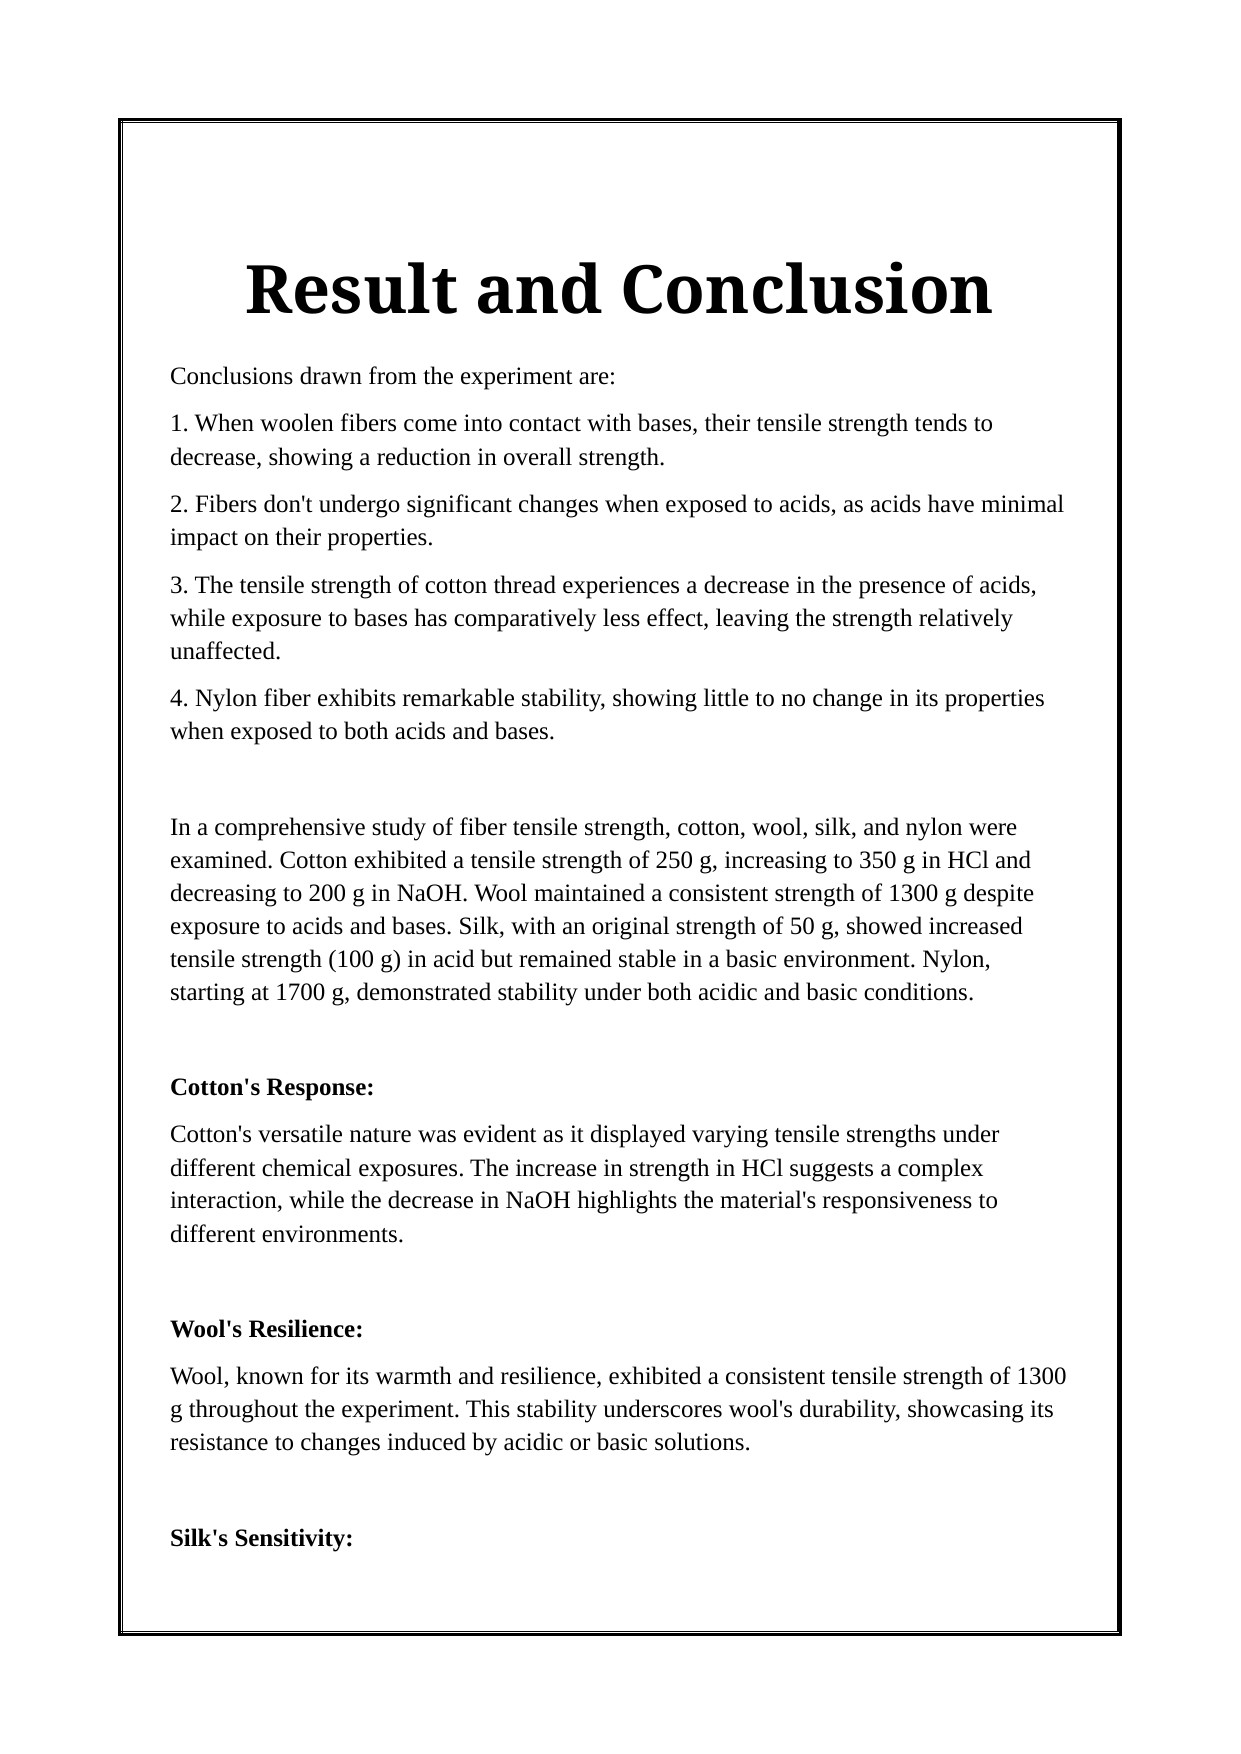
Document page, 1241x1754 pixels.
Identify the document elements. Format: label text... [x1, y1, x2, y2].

text Conclusions drawn from the experiment are: [170, 361, 1070, 390]
text In a comprehensive study of fiber tensile strength, cotton, wool, silk, and nylon were examined. Cotton exhibited a tensile strength of 250 g, increasing to 350 g in HCl and decreasing to 200 g in NaOH. Wool maintained a consistent strength of 1300 g despite exposure to acids and bases. Silk, with an original strength of 50 g, showed increased tensile strength (100 g) in acid but remained stable in a basic environment. Nylon, starting at 1700 g, demonstrated stability under both acidic and basic conditions. [170, 812, 1070, 1006]
text Wool, known for its warmth and resilience, exhibited a consistent tensile strength of 1300 g throughout the experiment. This stability underscores wool's durability, showcasing its resistance to changes induced by acidic or basic solutions. [170, 1361, 1070, 1456]
text Cotton's Response: [170, 1072, 1070, 1101]
text 1. When woolen fibers come into contact with bases, their tensile strength tends to decrease, showing a reduction in overall strength. [170, 408, 1070, 470]
text Silk's Sensitivity: [170, 1523, 1070, 1551]
text Wool's Resilience: [170, 1314, 1070, 1343]
text 2. Fibers don't undergo significant changes when exposed to acids, as acids have minimal impact on their properties. [170, 489, 1070, 551]
text Result and Conclusion [170, 242, 1070, 333]
text 3. The tensile strength of cotton thread experiences a decrease in the presence of acids, while exposure to bases has comparatively less effect, leaving the strength relatively unaffected. [170, 570, 1070, 664]
text Cotton's versatile nature was evident as it displayed varying tensile strengths under different chemical exposures. The increase in strength in HCl suggests a complex interaction, while the decrease in NaOH highlights the material's responsiveness to different environments. [170, 1119, 1070, 1247]
text 4. Nylon fiber exhibits remarkable stability, showing little to no change in its properties when exposed to both acids and bases. [170, 683, 1070, 745]
